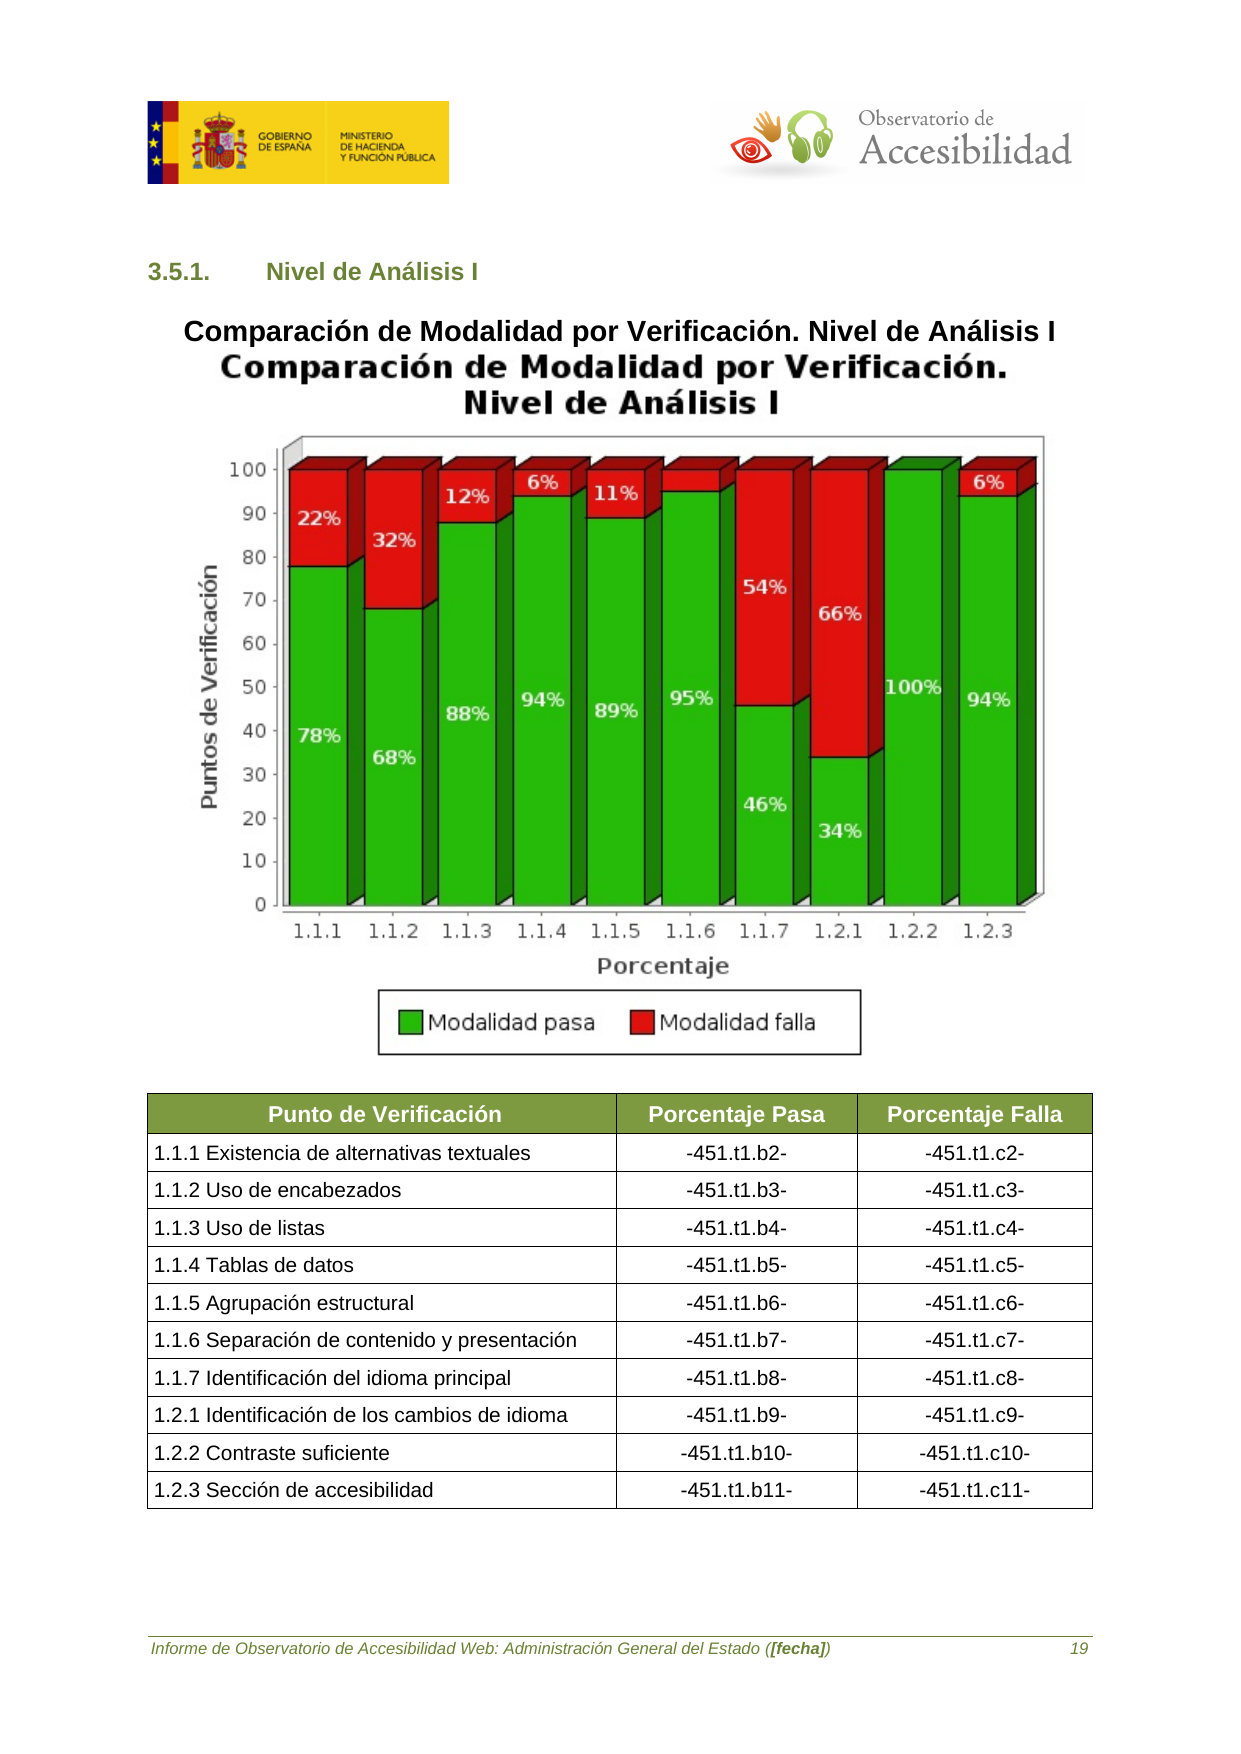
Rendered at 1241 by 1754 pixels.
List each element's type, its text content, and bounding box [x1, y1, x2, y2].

table_cell -451.t1.c4- [858, 1209, 1092, 1246]
picture [178, 347, 1062, 1057]
table_cell 1.1.5 Agrupación estructural [148, 1284, 616, 1321]
table_cell -451.t1.b6- [617, 1284, 857, 1321]
text Comparación de Modalidad por Verificación. Nivel de Análisis I [148, 314, 1092, 347]
subtitle Nivel de Análisis I [148, 257, 1092, 286]
table_cell -451.t1.c3- [858, 1172, 1092, 1208]
table_cell -451.t1.b7- [617, 1322, 857, 1358]
table_cell -451.t1.c2- [858, 1134, 1092, 1171]
table_cell 1.2.1 Identificación de los cambios de idioma [148, 1397, 616, 1433]
table_header Porcentaje Falla [858, 1094, 1092, 1133]
table_cell 1.1.4 Tablas de datos [148, 1247, 616, 1283]
table_cell -451.t1.c8- [858, 1359, 1092, 1396]
table_cell -451.t1.b3- [617, 1172, 857, 1208]
table_cell 1.2.3 Sección de accesibilidad [148, 1472, 616, 1508]
table_cell -451.t1.b10- [617, 1434, 857, 1471]
table_cell 1.1.6 Separación de contenido y presentación [148, 1322, 616, 1358]
table_cell -451.t1.c6- [858, 1284, 1092, 1321]
table_header Porcentaje Pasa [617, 1094, 857, 1133]
table_cell 1.2.2 Contraste suficiente [148, 1434, 616, 1471]
table_cell -451.t1.c11- [858, 1472, 1092, 1508]
table_cell -451.t1.b9- [617, 1397, 857, 1433]
table_cell -451.t1.b4- [617, 1209, 857, 1246]
table_cell -451.t1.c5- [858, 1247, 1092, 1283]
table_cell -451.t1.c7- [858, 1322, 1092, 1358]
table_cell 1.1.2 Uso de encabezados [148, 1172, 616, 1208]
table_cell -451.t1.b11- [617, 1472, 857, 1508]
table_cell -451.t1.c10- [858, 1434, 1092, 1471]
picture [710, 101, 1086, 184]
picture [147, 101, 450, 184]
table_cell 1.1.7 Identificación del idioma principal [148, 1359, 616, 1396]
table_cell 1.1.1 Existencia de alternativas textuales [148, 1134, 616, 1171]
table_cell -451.t1.b8- [617, 1359, 857, 1396]
table_cell -451.t1.b5- [617, 1247, 857, 1283]
table_header Punto de Verificación [148, 1094, 616, 1133]
table_cell -451.t1.c9- [858, 1397, 1092, 1433]
table_cell -451.t1.b2- [617, 1134, 857, 1171]
table_cell 1.1.3 Uso de listas [148, 1209, 616, 1246]
